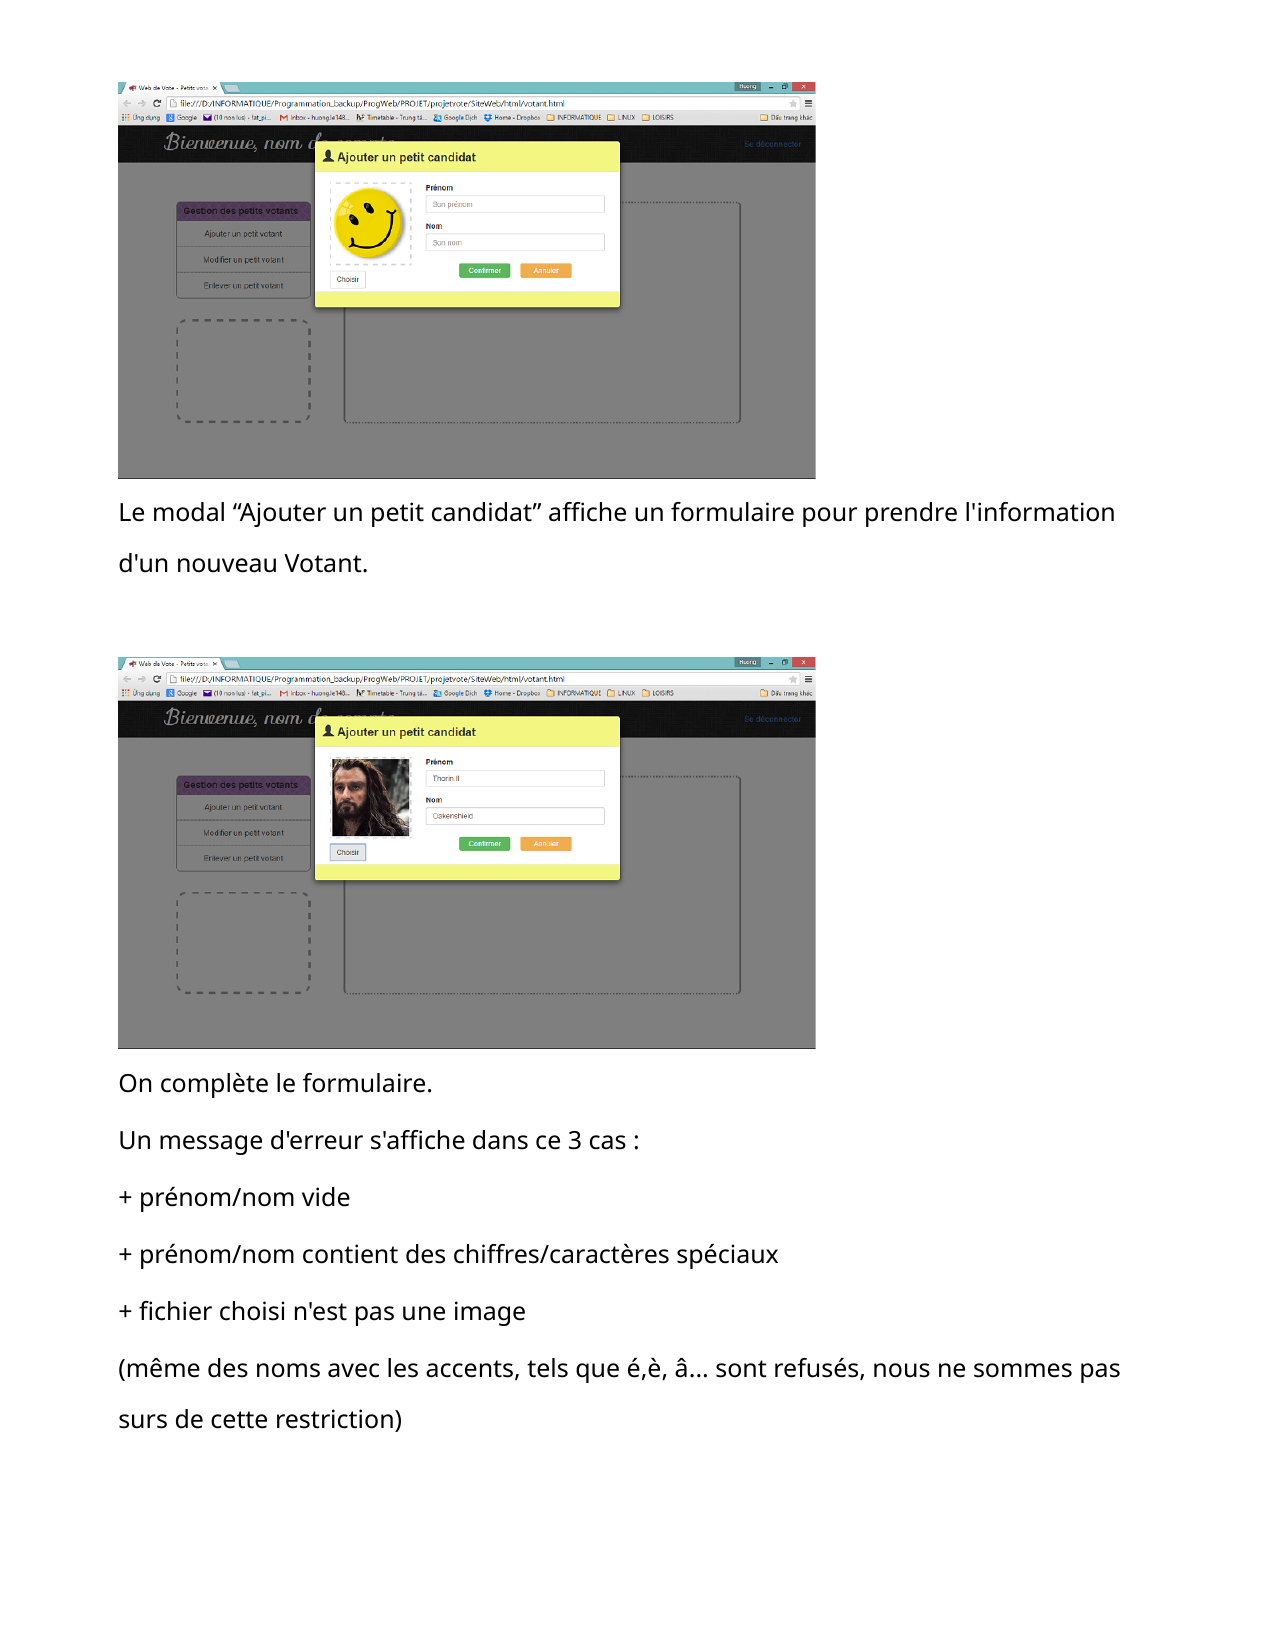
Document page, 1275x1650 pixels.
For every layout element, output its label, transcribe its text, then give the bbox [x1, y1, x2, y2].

text On complète le formulaire. [118, 660, 1157, 1100]
text + fichier choisi n'est pas une image [118, 1294, 1157, 1328]
text + prénom/nom vide [118, 1180, 1157, 1214]
text (même des noms avec les accents, tels que é,è, â... sont refusés, nous ne sommes pas surs de cette restriction) [118, 1351, 1157, 1436]
text Un message d'erreur s'affiche dans ce 3 cas : [118, 1123, 1157, 1157]
text Le modal “Ajouter un petit candidat” affiche un formulaire pour prendre l'information d'un nouveau Votant. [118, 82, 1157, 580]
text + prénom/nom contient des chiffres/caractères spéciaux [118, 1237, 1157, 1271]
picture [118, 657, 816, 1049]
picture [118, 82, 816, 479]
